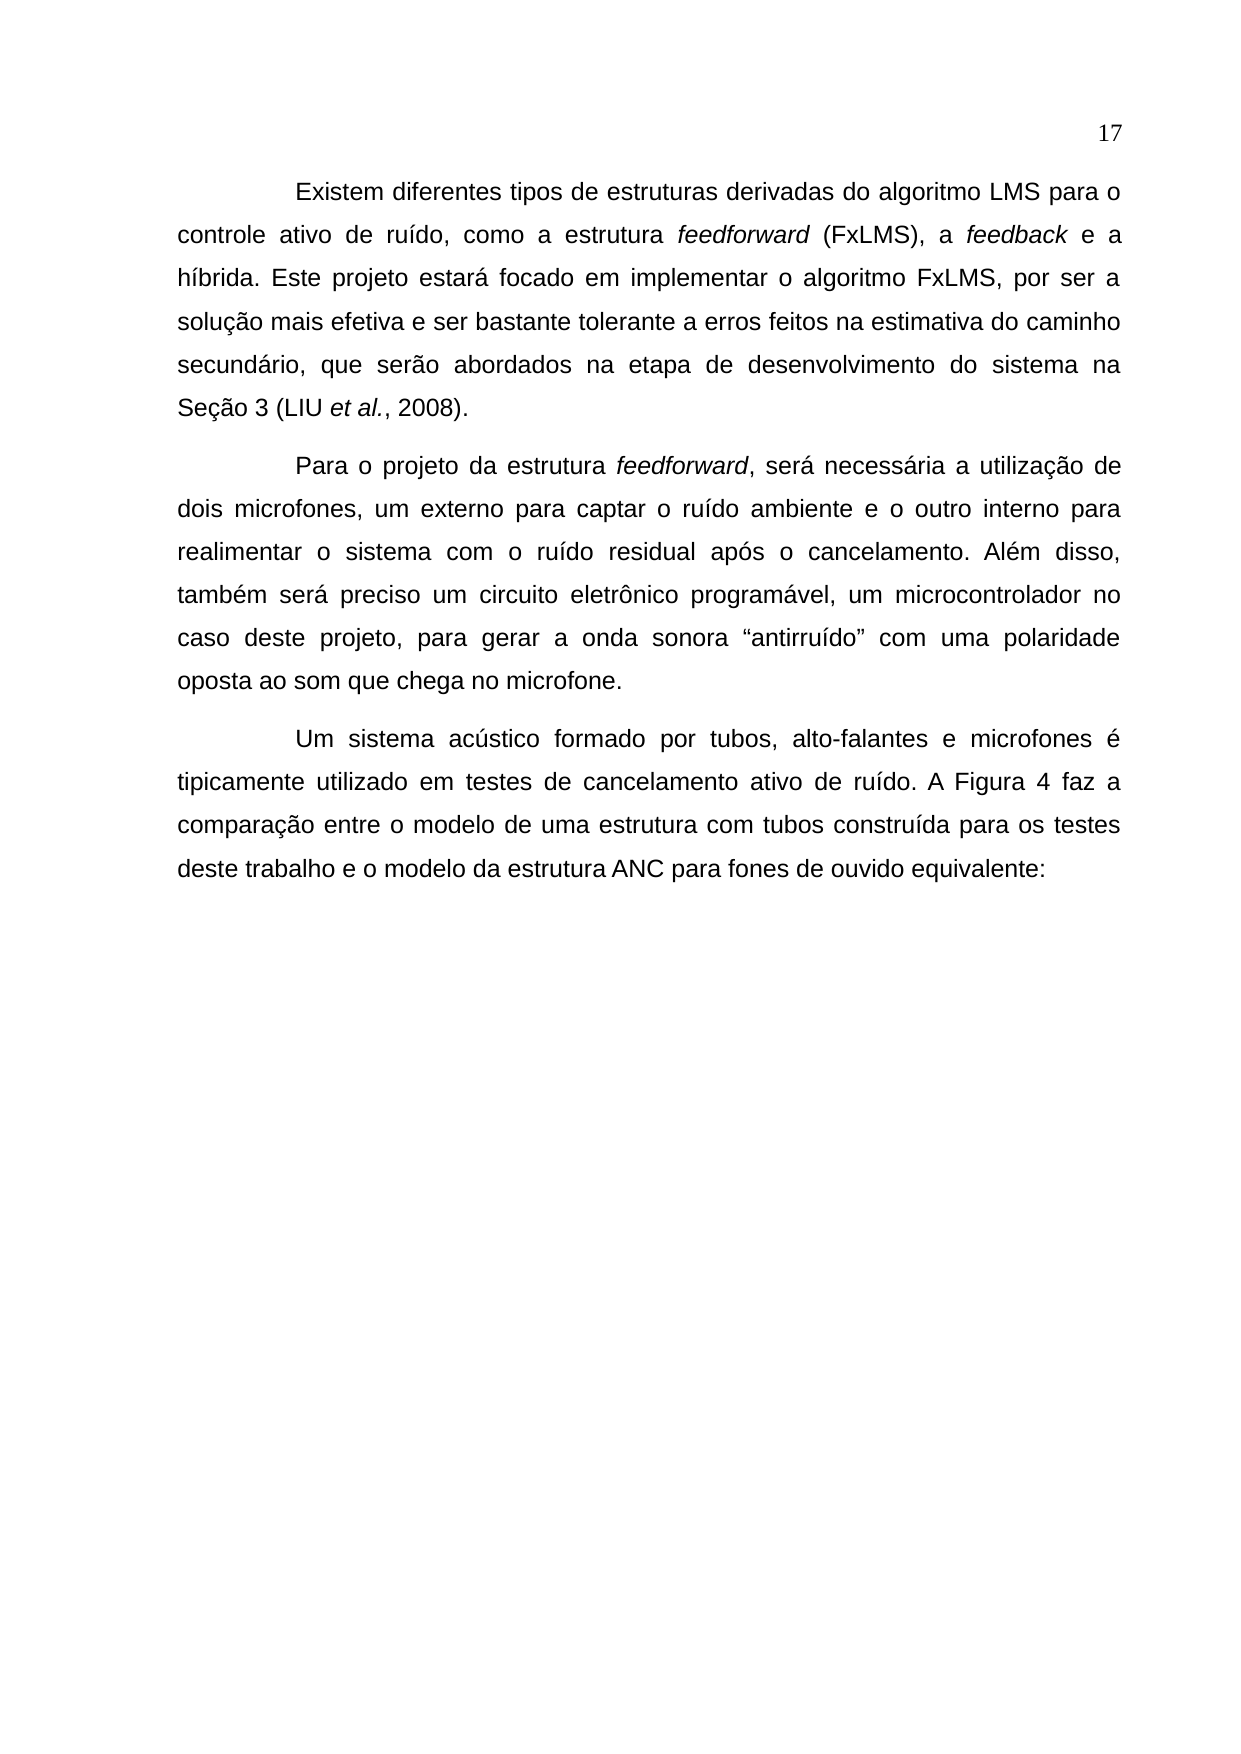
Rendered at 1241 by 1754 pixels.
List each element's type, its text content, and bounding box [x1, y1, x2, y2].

text Um sistema acústico formado por tubos, alto-falantes e microfones é tipicamente utilizado em testes de cancelamento ativo de ruído. A Figura 4 faz a comparação entre o modelo de uma estrutura com tubos construída para os testes deste trabalho e o modelo da estrutura ANC para fones de ouvido equivalente: [177, 724, 1122, 882]
text Para o projeto da estrutura feedforward, será necessária a utilização de dois microfones, um externo para captar o ruído ambiente e o outro interno para realimentar o sistema com o ruído residual após o cancelamento. Além disso, também será preciso um circuito eletrônico programável, um microcontrolador no caso deste projeto, para gerar a onda sonora “antirruído” com uma polaridade oposta ao som que chega no microfone. [177, 451, 1122, 695]
text Existem diferentes tipos de estruturas derivadas do algoritmo LMS para o controle ativo de ruído, como a estrutura feedforward (FxLMS), a feedback e a híbrida. Este projeto estará focado em implementar o algoritmo FxLMS, por ser a solução mais efetiva e ser bastante tolerante a erros feitos na estimativa do caminho secundário, que serão abordados na etapa de desenvolvimento do sistema na Seção 3 (LIU et al., 2008). [177, 177, 1122, 422]
